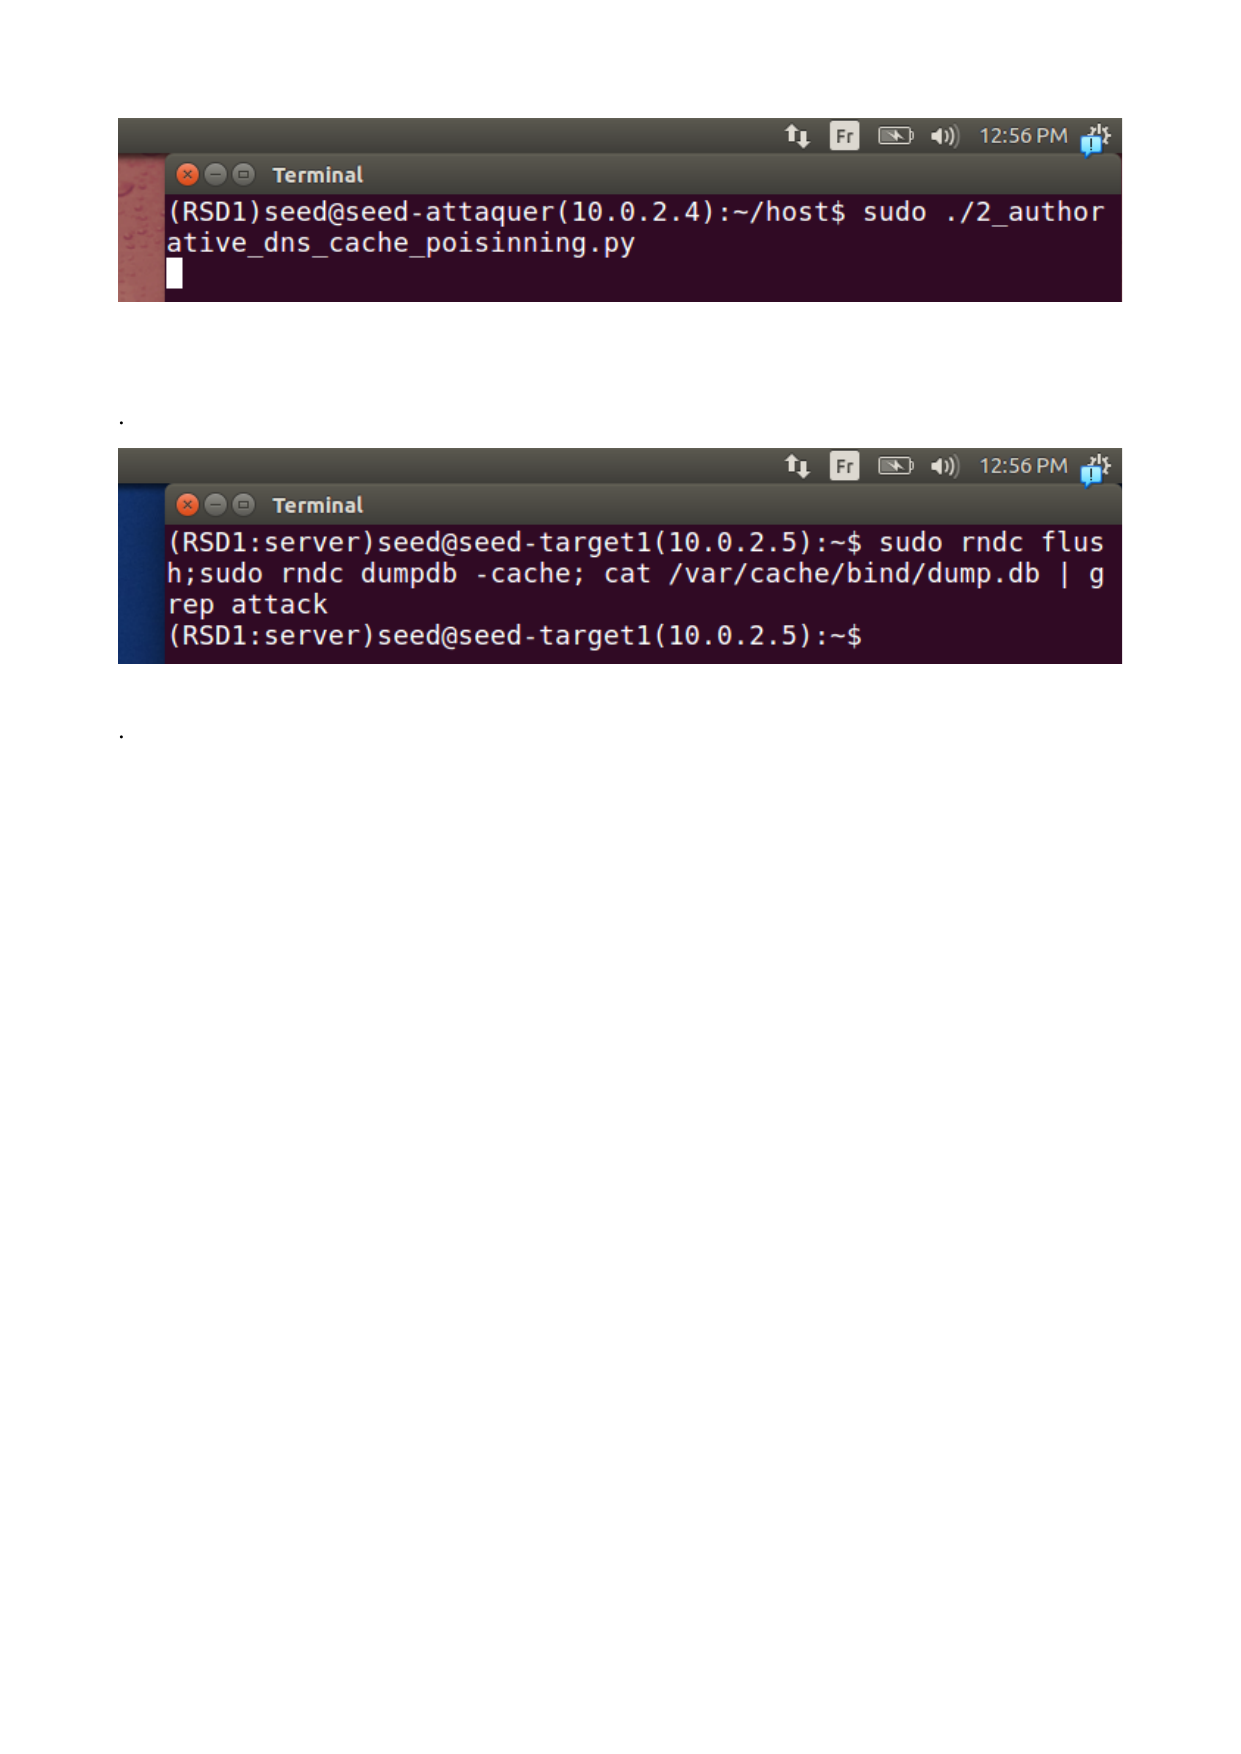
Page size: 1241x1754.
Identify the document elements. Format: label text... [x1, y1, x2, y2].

picture [118, 448, 1123, 664]
text . [118, 715, 1122, 744]
text . [118, 401, 1122, 430]
picture [118, 118, 1123, 302]
